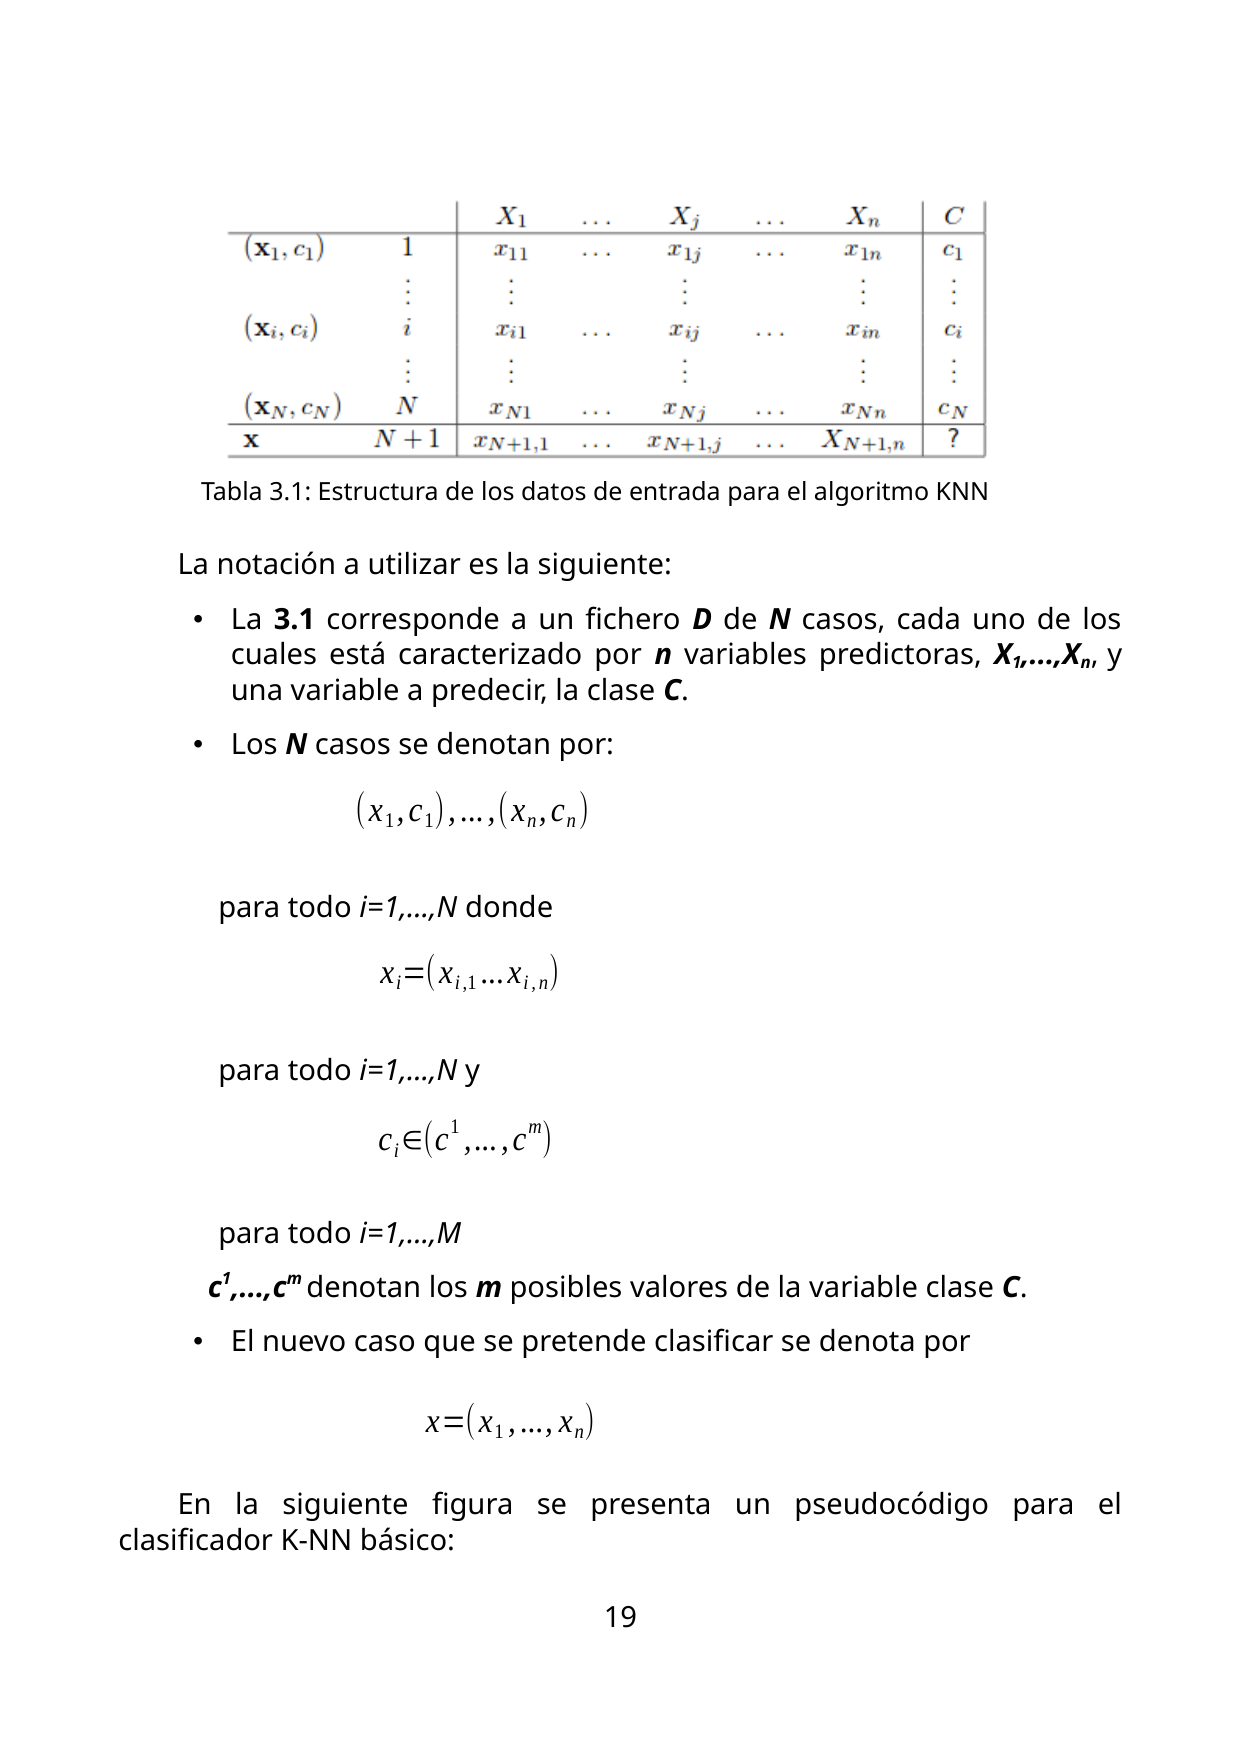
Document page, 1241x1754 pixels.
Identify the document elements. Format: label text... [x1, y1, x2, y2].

text La notación a utilizar es la siguiente: [118, 544, 1122, 583]
text para todo i=1,...,N y [118, 1049, 1122, 1089]
text c1,...,cm denotan los m posibles valores de la variable clase C. [118, 1266, 1122, 1306]
text para todo i=1,...,N donde [118, 886, 1122, 926]
picture [170, 182, 1020, 474]
list El nuevo caso que se pretende clasificar se denota por [193, 1321, 1122, 1360]
list La Tabla 3.1 corresponde a un fichero D de N casos, cada uno de los cuales está caracterizado por n variables predictoras, X1,...,Xn, y una variable a predecir, la clase C. [193, 598, 1122, 709]
text para todo i=1,...,M [118, 1212, 1122, 1252]
text En la siguiente figura se presenta un pseudocódigo para el clasificador K-NN básico: [118, 1483, 1122, 1559]
text Tabla 3.1: Estructura de los datos de entrada para el algoritmo KNN [170, 474, 1020, 507]
list Los N casos se denotan por: [193, 724, 1122, 763]
